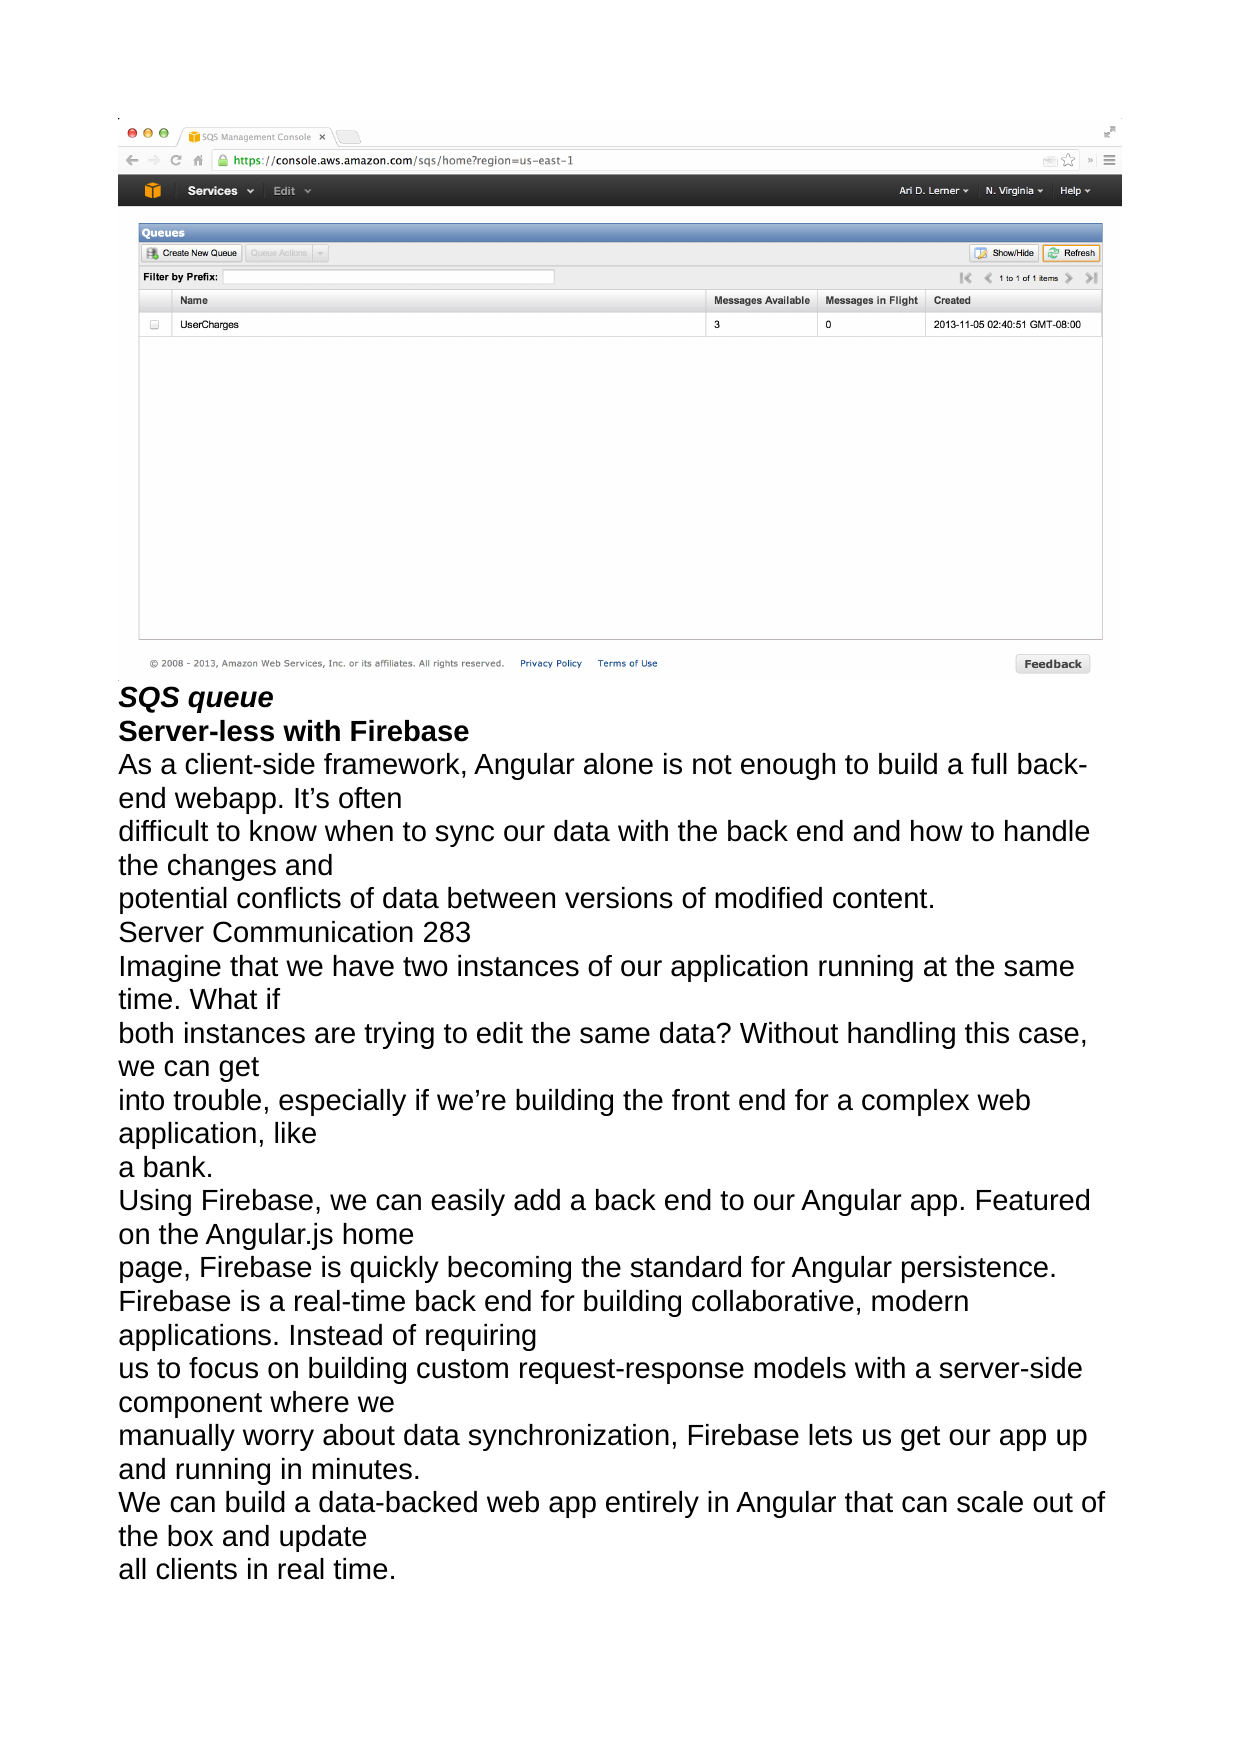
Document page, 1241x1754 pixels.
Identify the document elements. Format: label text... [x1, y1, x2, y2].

text all clients in real time. [118, 1552, 1122, 1586]
text manually worry about data synchronization, Firebase lets us get our app up and running in minutes. [118, 1418, 1122, 1485]
text a bank. [118, 1150, 1122, 1183]
text into trouble, especially if we’re building the front end for a complex web application, like [118, 1083, 1122, 1150]
text Using Firebase, we can easily add a back end to our Angular app. Featured on the Angular.js home [118, 1183, 1122, 1251]
text Server Communication 283 [118, 915, 1122, 949]
text As a client-side framework, Angular alone is not enough to build a full back-end webapp. It’s often [118, 747, 1122, 814]
text Server-less with Firebase [118, 714, 1122, 747]
text SQS queue [118, 681, 1122, 714]
text page, Firebase is quickly becoming the standard for Angular persistence. [118, 1251, 1122, 1284]
text We can build a data-backed web app entirely in Angular that can scale out of the box and update [118, 1485, 1122, 1552]
text difficult to know when to sync our data with the back end and how to handle the changes and [118, 814, 1122, 882]
text Firebase is a real-time back end for building collaborative, modern applications. Instead of requiring [118, 1284, 1122, 1351]
text potential conflicts of data between versions of modified content. [118, 882, 1122, 915]
text us to focus on building custom request-response models with a server-side component where we [118, 1351, 1122, 1418]
text Imagine that we have two instances of our application running at the same time. What if [118, 949, 1122, 1016]
text both instances are trying to edit the same data? Without handling this case, we can get [118, 1016, 1122, 1083]
